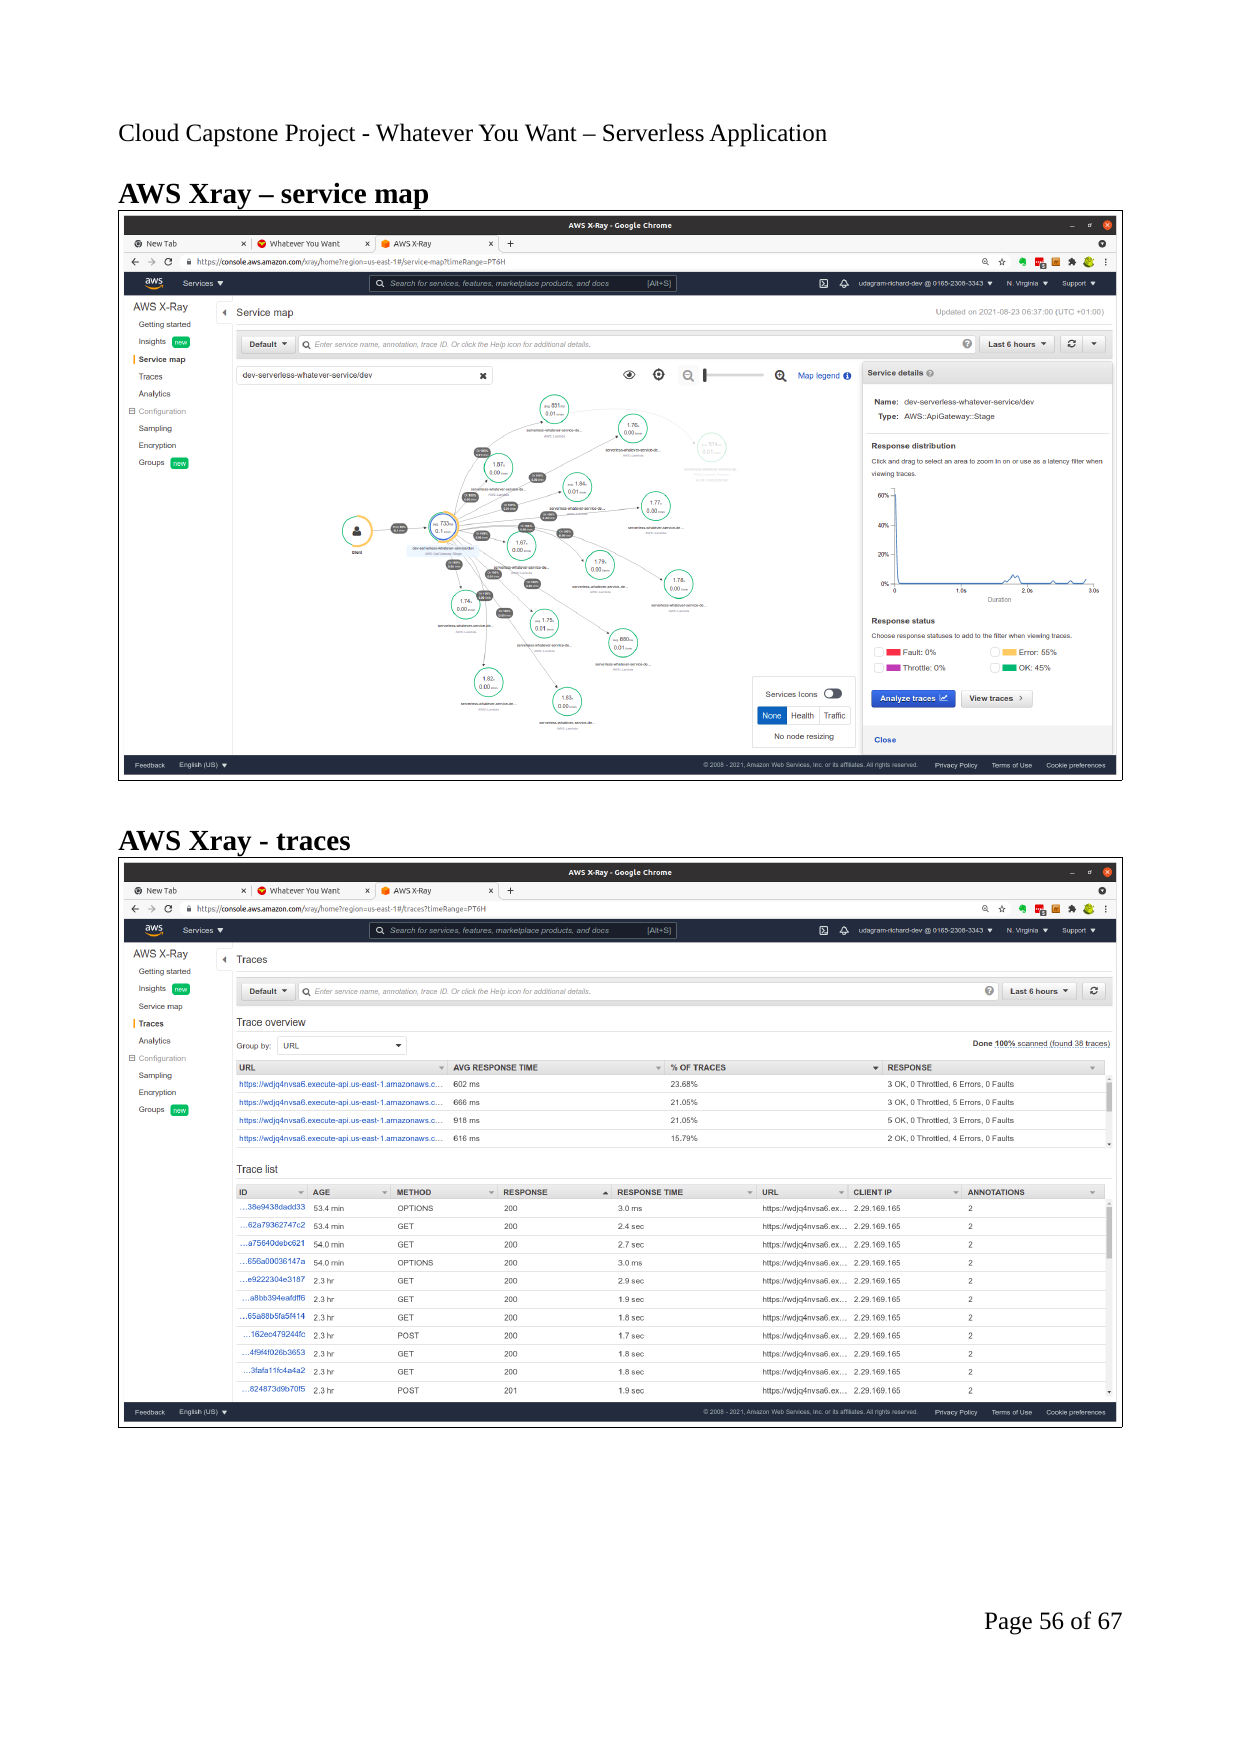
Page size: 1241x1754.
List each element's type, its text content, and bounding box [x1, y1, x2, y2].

picture [123, 215, 1117, 775]
table_header [119, 858, 1122, 1427]
subtitle AWS Xray - traces [118, 823, 1122, 857]
subtitle AWS Xray – service map [118, 176, 1122, 210]
picture [123, 862, 1117, 1422]
table_header [119, 211, 1122, 780]
